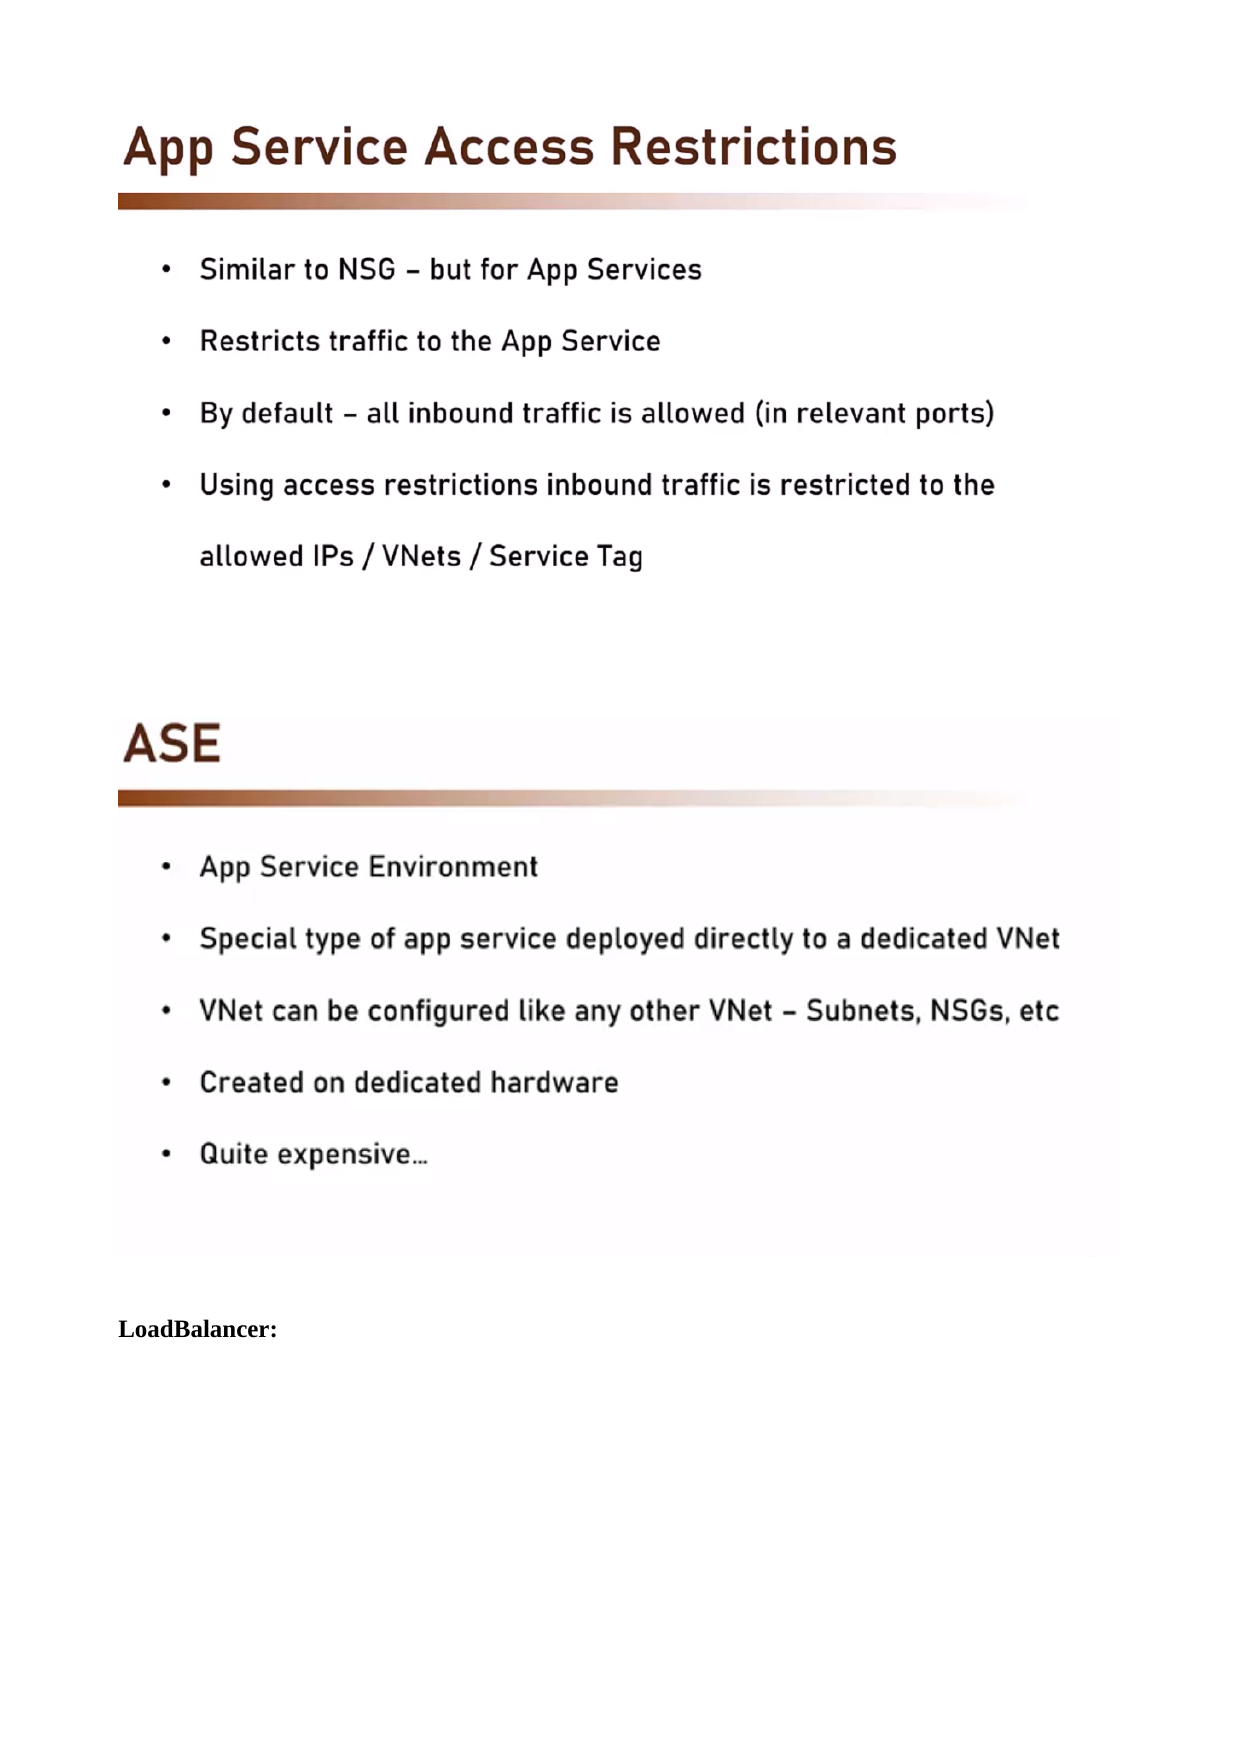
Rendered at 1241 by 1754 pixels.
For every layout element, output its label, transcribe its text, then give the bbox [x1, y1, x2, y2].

picture [118, 118, 1123, 659]
text LoadBalancer: [118, 1314, 1122, 1342]
picture [118, 716, 1123, 1257]
